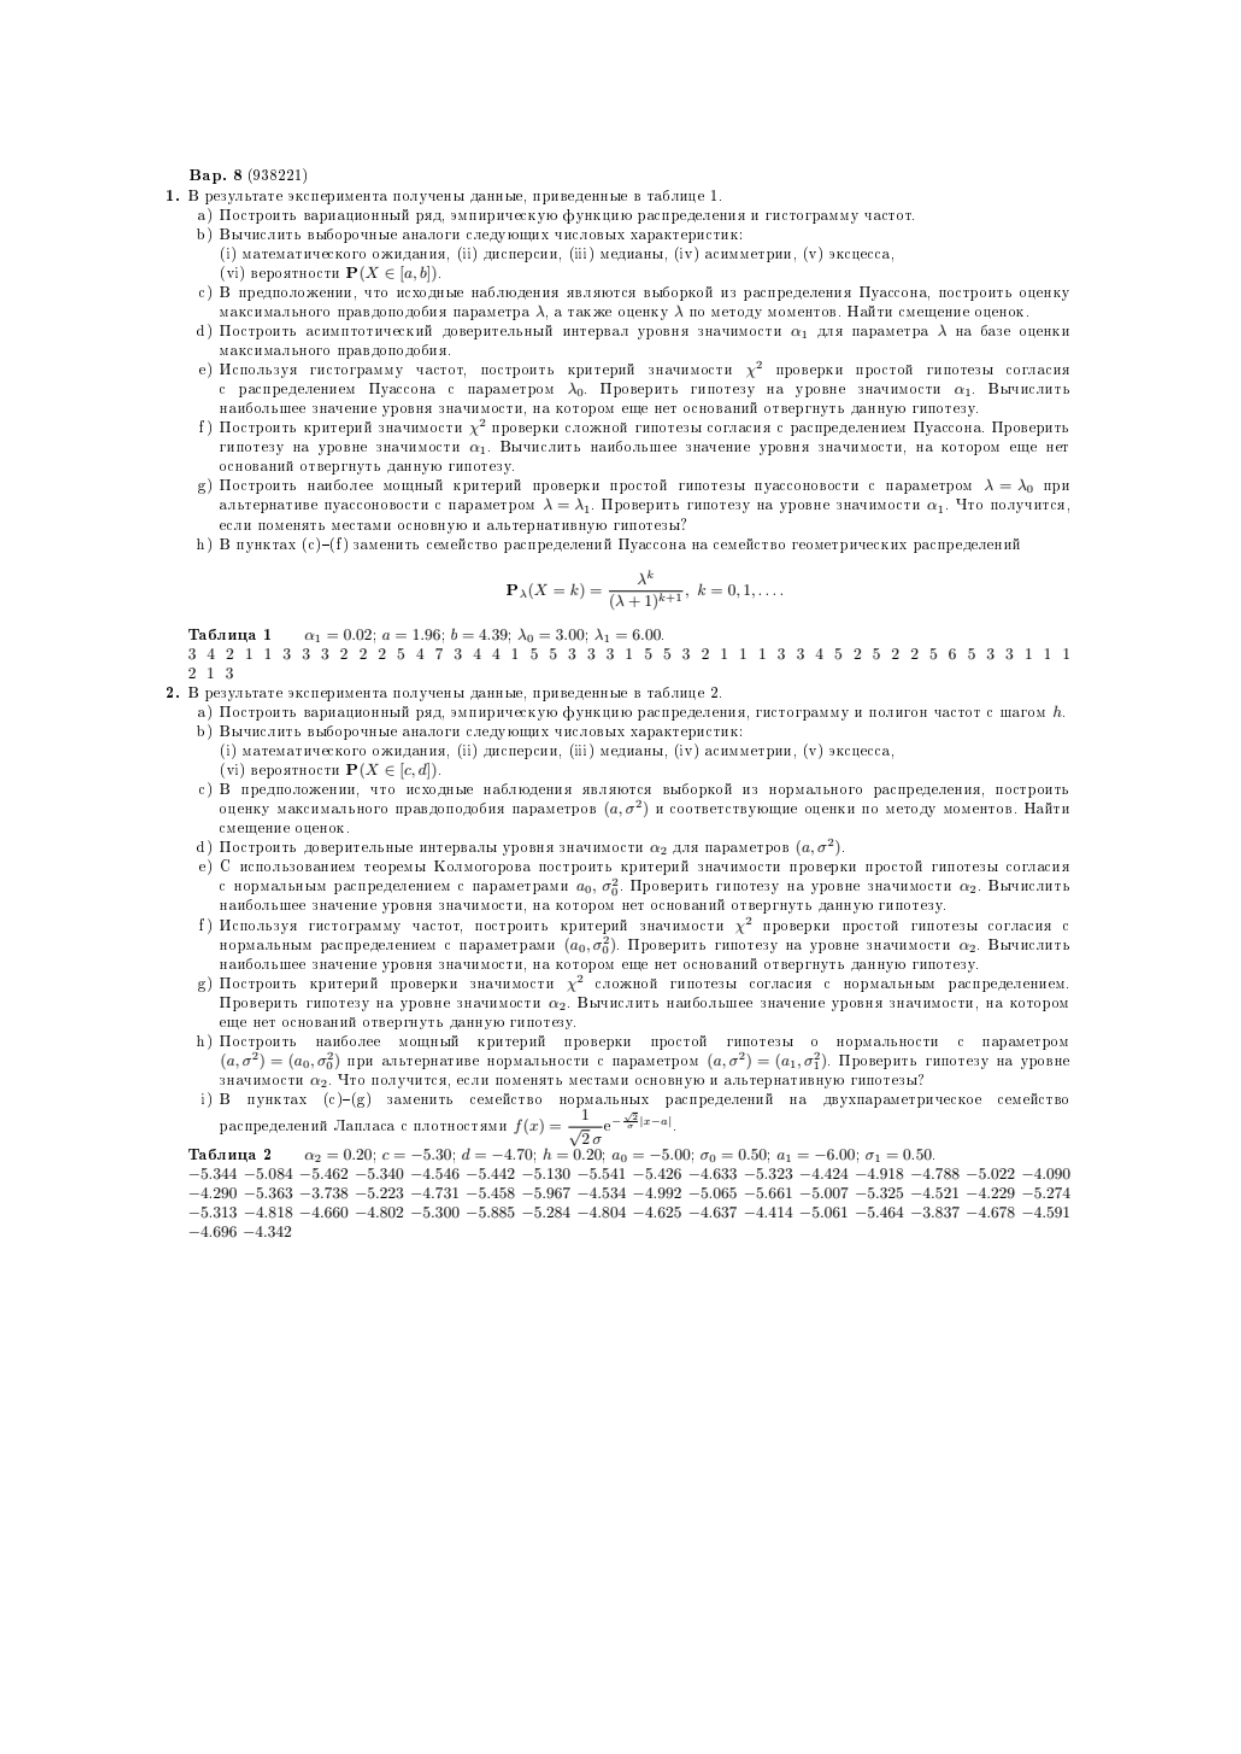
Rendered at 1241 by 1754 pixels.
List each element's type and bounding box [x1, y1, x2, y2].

picture [150, 150, 1091, 1255]
